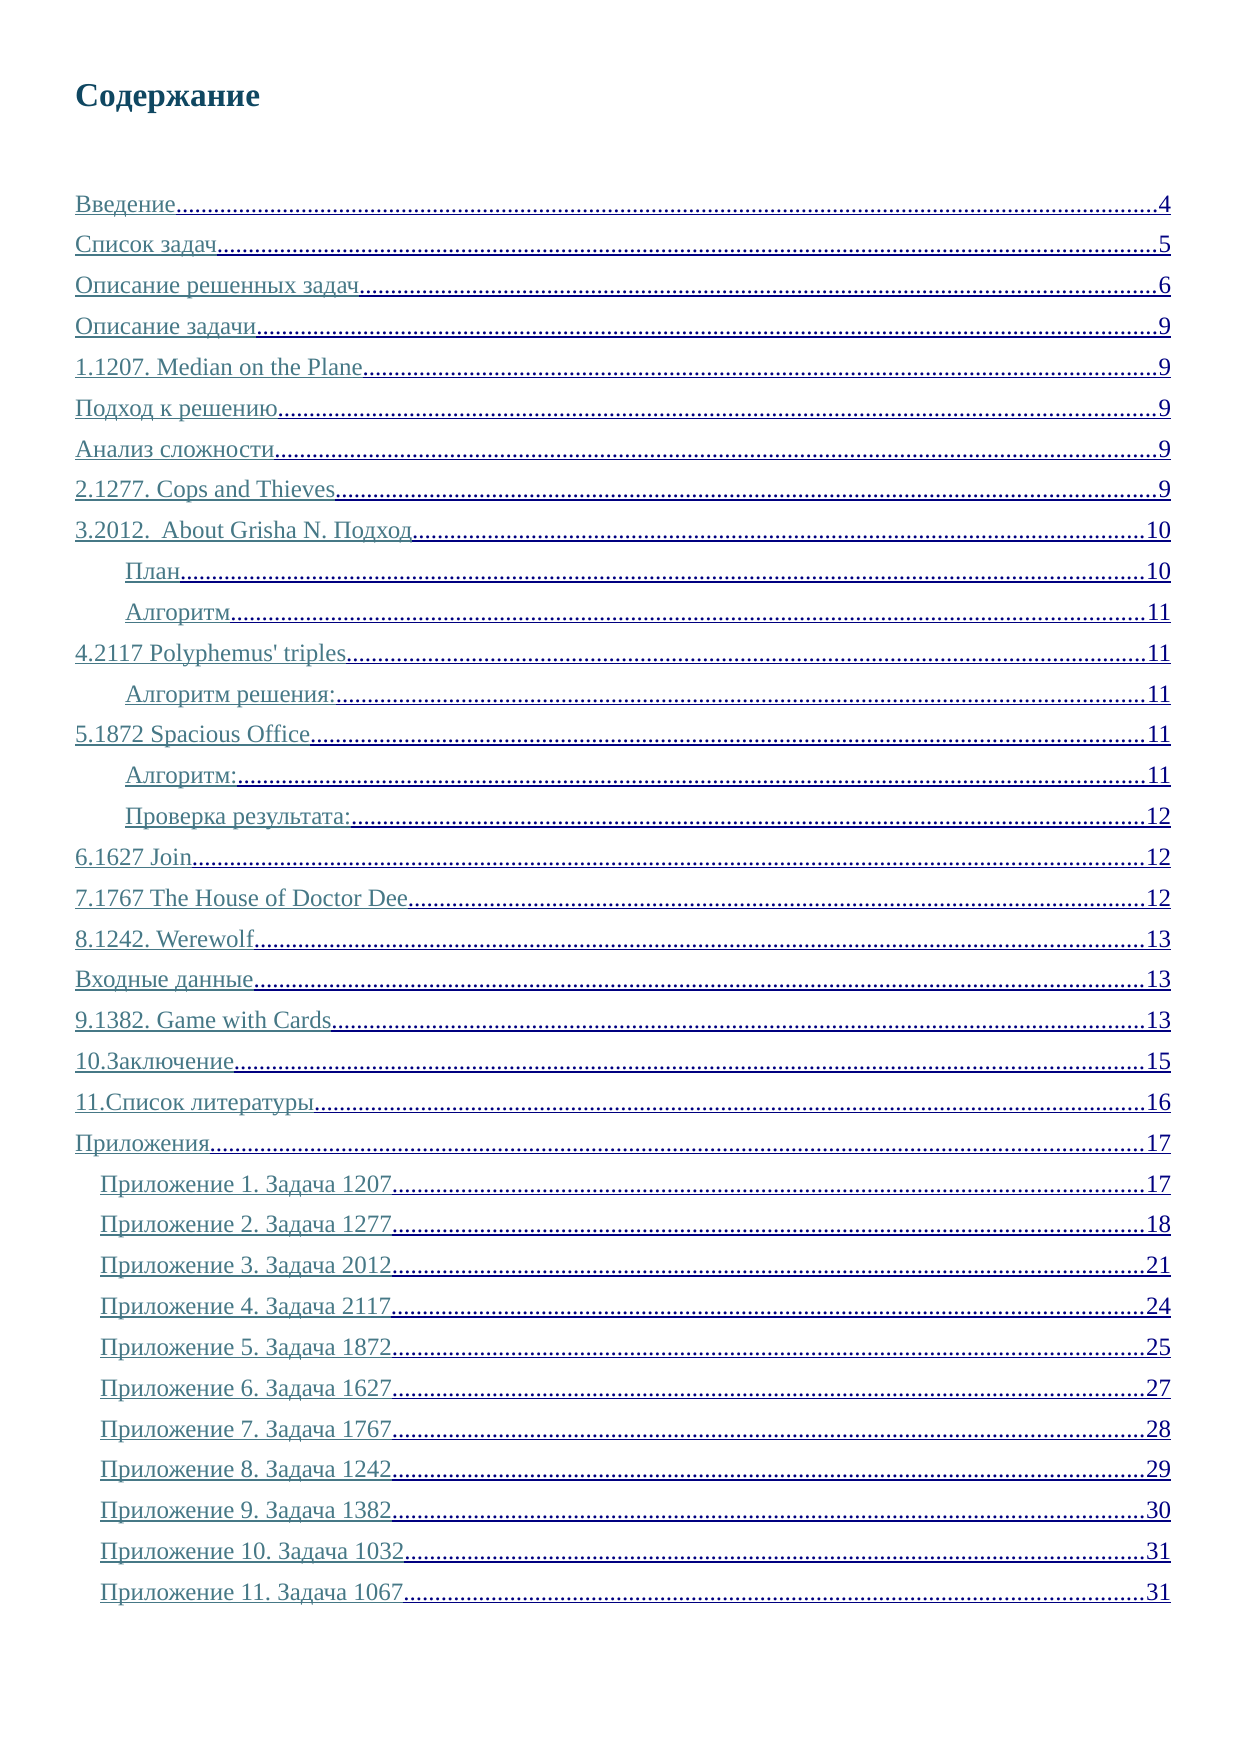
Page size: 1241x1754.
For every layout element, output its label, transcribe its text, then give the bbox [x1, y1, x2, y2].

text Приложение 5. Задача 1872 25 [100, 1332, 1172, 1361]
text Приложение 8. Задача 1242 29 [100, 1454, 1172, 1483]
text Приложение 9. Задача 1382 30 [100, 1495, 1172, 1524]
text Приложения 17 [75, 1128, 1172, 1157]
text 6. 1627 Join 12 [75, 842, 1172, 871]
text Анализ сложности 9 [75, 434, 1172, 462]
text 3. 2012. About Grisha N. Подход 10 [75, 515, 1172, 544]
text План 10 [125, 556, 1172, 585]
text 4. 2117 Polyphemus' triples 11 [75, 638, 1172, 667]
text Описание решенных задач 6 [75, 270, 1172, 299]
text Алгоритм: 11 [125, 760, 1172, 789]
text Список задач 5 [75, 229, 1172, 258]
text 5. 1872 Spacious Office 11 [75, 719, 1172, 748]
text Приложение 10. Задача 1032 31 [100, 1536, 1172, 1565]
text 7. 1767 The House of Doctor Dee 12 [75, 883, 1172, 912]
text Приложение 2. Задача 1277 18 [100, 1209, 1172, 1238]
text 11. Список литературы 16 [75, 1087, 1172, 1116]
text Приложение 4. Задача 2117 24 [100, 1291, 1172, 1320]
text 1. 1207. Median on the Plane 9 [75, 352, 1172, 381]
text Подход к решению 9 [75, 393, 1172, 422]
text Приложение 1. Задача 1207 17 [100, 1169, 1172, 1197]
text 2. 1277. Cops and Thieves 9 [75, 474, 1172, 503]
text 10. Заключение 15 [75, 1046, 1172, 1075]
text Входные данные 13 [75, 964, 1172, 993]
text 9. 1382. Game with Cards 13 [75, 1005, 1172, 1034]
text Алгоритм решения: 11 [125, 679, 1172, 707]
text 8. 1242. Werewolf 13 [75, 924, 1172, 952]
text Приложение 6. Задача 1627 27 [100, 1373, 1172, 1402]
text Описание задачи 9 [75, 311, 1172, 340]
text Приложение 3. Задача 2012 21 [100, 1250, 1172, 1279]
text Введение 4 [75, 189, 1172, 217]
text Алгоритм 11 [125, 597, 1172, 626]
text Проверка результата: 12 [125, 801, 1172, 830]
text Приложение 11. Задача 1067 31 [100, 1577, 1172, 1606]
text Содержание [75, 75, 1172, 113]
text Приложение 7. Задача 1767 28 [100, 1414, 1172, 1442]
